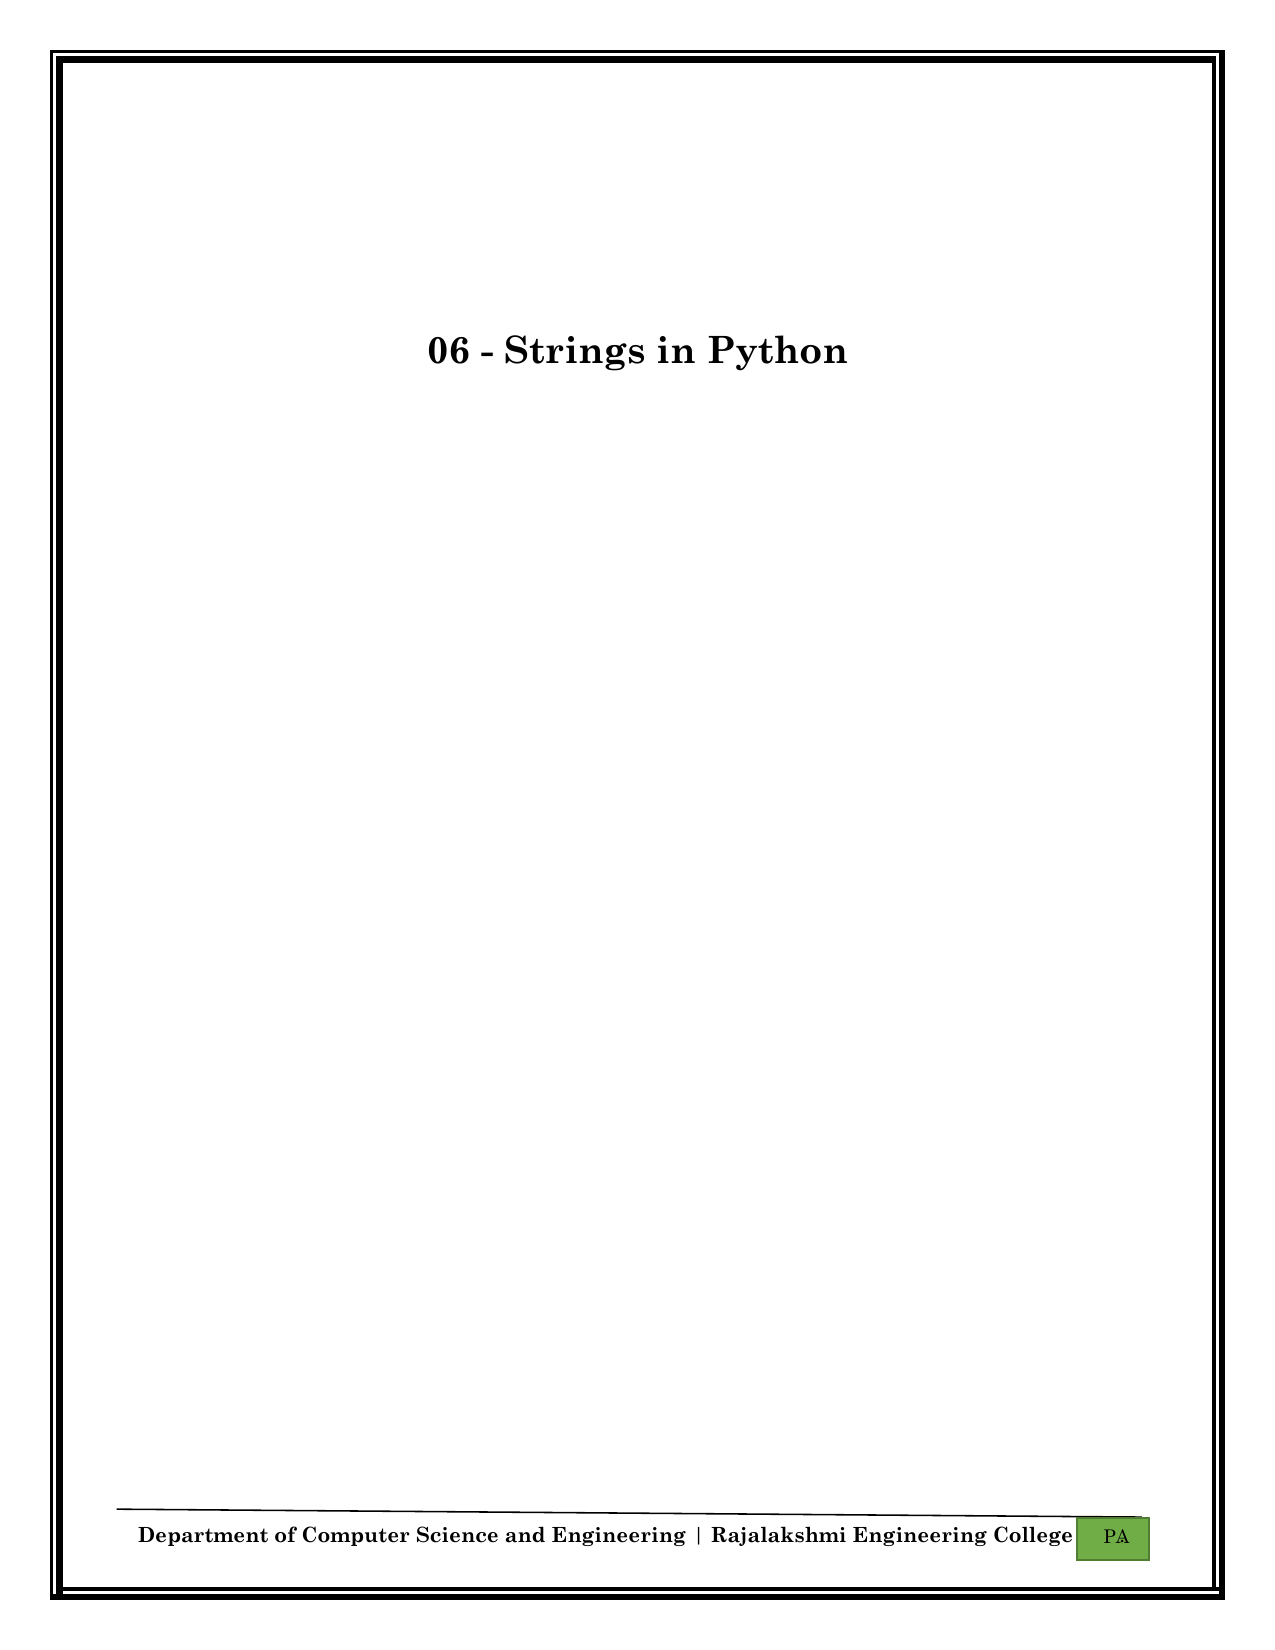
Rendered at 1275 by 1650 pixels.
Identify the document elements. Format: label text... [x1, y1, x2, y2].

subtitle 06 - Strings in Python [150, 326, 1125, 372]
